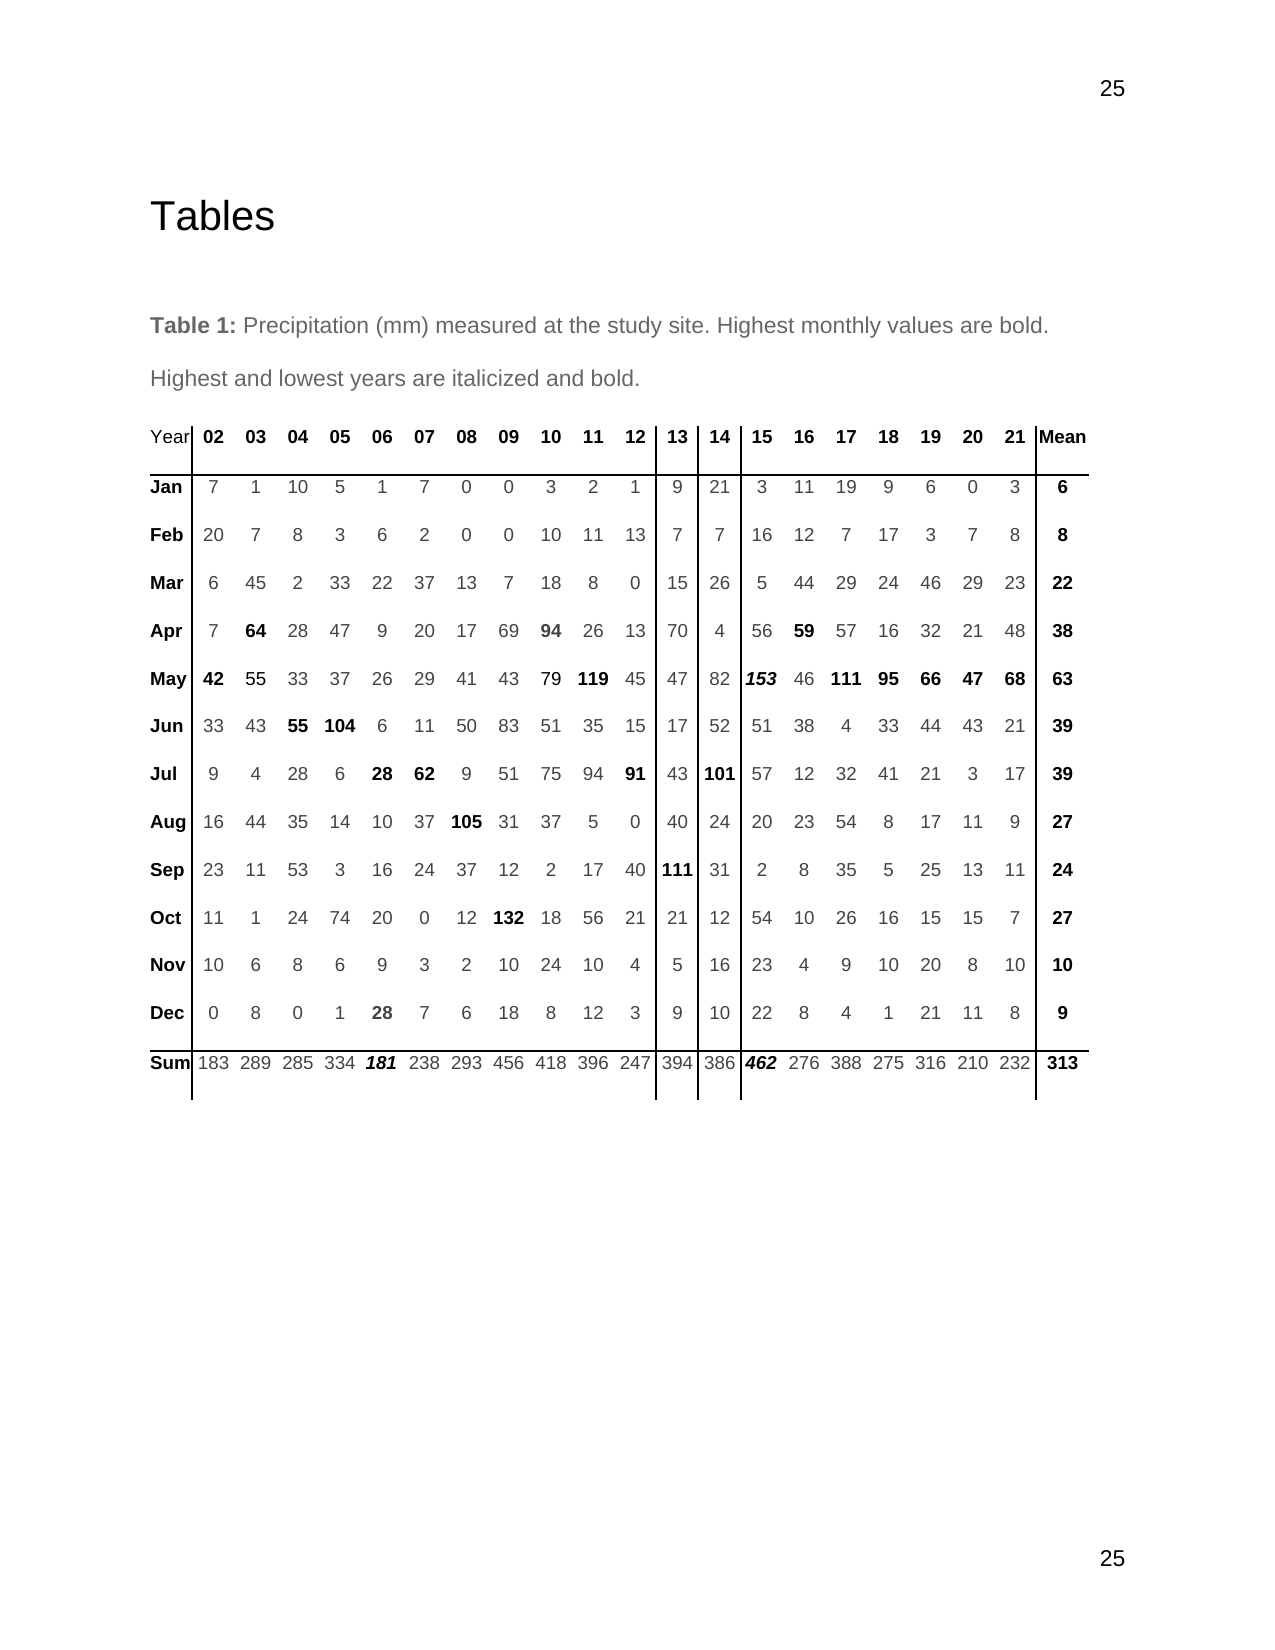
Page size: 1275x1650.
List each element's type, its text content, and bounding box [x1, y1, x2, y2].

subtitle Tables [150, 192, 1125, 239]
table_cell 388 [825, 1052, 867, 1100]
table_cell 6 [1037, 476, 1089, 524]
table_cell 32 [825, 763, 867, 811]
table_header 13 [657, 426, 697, 474]
table_cell 276 [783, 1052, 825, 1100]
table_cell 82 [699, 668, 740, 715]
table_cell 0 [488, 524, 529, 572]
table_cell 111 [825, 668, 867, 715]
table_cell 13 [952, 859, 994, 906]
table_cell 9 [193, 763, 234, 811]
table_cell 27 [1037, 811, 1089, 859]
table_cell 50 [445, 715, 487, 763]
table_header 08 [445, 426, 487, 474]
subtitle Table 1: Precipitation (mm) measured at the study site. Highest monthly values are bold. Highest and lowest years are italicized and bold. [150, 312, 1125, 392]
table_cell 39 [1037, 763, 1089, 811]
table_cell 37 [530, 811, 572, 859]
table_cell 54 [742, 906, 783, 954]
table_cell 10 [1037, 954, 1089, 1002]
table_cell 10 [994, 954, 1035, 1002]
table_cell Aug [150, 811, 191, 859]
table_cell 94 [530, 620, 572, 667]
table_cell 51 [488, 763, 529, 811]
table_cell 33 [867, 715, 909, 763]
table_cell 16 [193, 811, 234, 859]
table_cell 26 [361, 668, 403, 715]
table_cell Feb [150, 524, 191, 572]
table_cell 23 [193, 859, 234, 906]
table_cell 40 [657, 811, 697, 859]
table_cell 63 [1037, 668, 1089, 715]
table_header 14 [699, 426, 740, 474]
table_cell 6 [319, 954, 361, 1002]
table_cell 7 [825, 524, 867, 572]
table_cell 4 [825, 715, 867, 763]
table_cell 293 [445, 1052, 487, 1100]
table_cell 285 [277, 1052, 319, 1100]
table_cell 51 [530, 715, 572, 763]
table_cell 21 [994, 715, 1035, 763]
table_cell 14 [319, 811, 361, 859]
table_cell 3 [742, 476, 783, 524]
table_cell 101 [699, 763, 740, 811]
table_cell 8 [530, 1002, 572, 1050]
table_cell 10 [277, 476, 319, 524]
table_header 19 [909, 426, 952, 474]
table_header Mean [1037, 426, 1089, 474]
table_cell 55 [277, 715, 319, 763]
table_cell Dec [150, 1002, 191, 1050]
table_cell 12 [783, 524, 825, 572]
table_cell 21 [909, 763, 952, 811]
table_cell 12 [488, 859, 529, 906]
table_cell 31 [699, 859, 740, 906]
table_cell 79 [530, 668, 572, 715]
table_cell 462 [742, 1052, 783, 1100]
table_cell 1 [867, 1002, 909, 1050]
table_cell 16 [742, 524, 783, 572]
table_cell 9 [361, 620, 403, 667]
table_cell 111 [657, 859, 697, 906]
table_cell Nov [150, 954, 191, 1002]
table_cell 7 [657, 524, 697, 572]
table_header 10 [530, 426, 572, 474]
table_cell 35 [277, 811, 319, 859]
table_cell 8 [783, 1002, 825, 1050]
table_cell 15 [952, 906, 994, 954]
table_cell 12 [445, 906, 487, 954]
table_cell 8 [952, 954, 994, 1002]
table_cell 43 [952, 715, 994, 763]
table_cell 11 [193, 906, 234, 954]
table_cell 42 [193, 668, 234, 715]
table_header 11 [572, 426, 614, 474]
table_cell 334 [319, 1052, 361, 1100]
table_cell 21 [657, 906, 697, 954]
table_cell 38 [783, 715, 825, 763]
table_cell 13 [614, 524, 655, 572]
table_cell 20 [193, 524, 234, 572]
table_cell 418 [530, 1052, 572, 1100]
table_header Year [150, 426, 191, 474]
table_header 12 [614, 426, 655, 474]
table_cell 24 [867, 572, 909, 619]
table_cell Apr [150, 620, 191, 667]
table_cell 29 [825, 572, 867, 619]
table_cell 2 [403, 524, 445, 572]
table_cell 1 [234, 476, 277, 524]
table_cell 24 [277, 906, 319, 954]
table_cell 2 [445, 954, 487, 1002]
table_cell 21 [614, 906, 655, 954]
table_cell 16 [867, 620, 909, 667]
table_cell 17 [909, 811, 952, 859]
table_cell 9 [825, 954, 867, 1002]
table_cell 0 [488, 476, 529, 524]
table_cell 47 [657, 668, 697, 715]
table_cell 3 [530, 476, 572, 524]
table_cell 9 [361, 954, 403, 1002]
table_cell 70 [657, 620, 697, 667]
table_cell 11 [783, 476, 825, 524]
table_cell 8 [994, 524, 1035, 572]
table_cell 20 [742, 811, 783, 859]
table_cell 22 [361, 572, 403, 619]
table_header 17 [825, 426, 867, 474]
table_cell 41 [445, 668, 487, 715]
table_cell 47 [319, 620, 361, 667]
table_cell 40 [614, 859, 655, 906]
table_cell 64 [234, 620, 277, 667]
table_cell 28 [277, 763, 319, 811]
table_cell 56 [572, 906, 614, 954]
table_cell 1 [319, 1002, 361, 1050]
table_cell 22 [742, 1002, 783, 1050]
table_cell May [150, 668, 191, 715]
table_header 07 [403, 426, 445, 474]
table_cell 17 [572, 859, 614, 906]
table_cell 0 [445, 524, 487, 572]
table_cell 313 [1037, 1052, 1089, 1100]
table_cell 7 [994, 906, 1035, 954]
table_cell 3 [994, 476, 1035, 524]
table_cell 9 [657, 476, 697, 524]
table_cell 6 [361, 524, 403, 572]
table_cell 396 [572, 1052, 614, 1100]
table_cell 19 [825, 476, 867, 524]
table_cell 32 [909, 620, 952, 667]
table_cell 4 [614, 954, 655, 1002]
table_cell 7 [488, 572, 529, 619]
table_cell 9 [867, 476, 909, 524]
table_cell 43 [488, 668, 529, 715]
table_cell 6 [193, 572, 234, 619]
table_cell 12 [699, 906, 740, 954]
table_cell 8 [783, 859, 825, 906]
table_cell 0 [614, 811, 655, 859]
table_cell 7 [193, 620, 234, 667]
table_cell 16 [361, 859, 403, 906]
table_cell 119 [572, 668, 614, 715]
table_cell 0 [952, 476, 994, 524]
table_cell 232 [994, 1052, 1035, 1100]
table_cell 2 [277, 572, 319, 619]
table_cell 57 [742, 763, 783, 811]
table_cell 8 [277, 524, 319, 572]
table_cell 5 [572, 811, 614, 859]
table_cell 83 [488, 715, 529, 763]
table_cell 1 [361, 476, 403, 524]
table_cell 153 [742, 668, 783, 715]
table_header 04 [277, 426, 319, 474]
table_cell 5 [867, 859, 909, 906]
table_cell 28 [277, 620, 319, 667]
table_cell 183 [193, 1052, 234, 1100]
table_cell 69 [488, 620, 529, 667]
table_cell 20 [361, 906, 403, 954]
table_cell 9 [994, 811, 1035, 859]
table_cell 23 [994, 572, 1035, 619]
table_cell 8 [994, 1002, 1035, 1050]
table_cell 48 [994, 620, 1035, 667]
table_cell 27 [1037, 906, 1089, 954]
table_cell 181 [361, 1052, 403, 1100]
table_header 03 [234, 426, 277, 474]
table_cell 11 [994, 859, 1035, 906]
table_cell 3 [952, 763, 994, 811]
table_cell 1 [234, 906, 277, 954]
table_cell 20 [909, 954, 952, 1002]
table_cell 0 [277, 1002, 319, 1050]
table_cell 37 [319, 668, 361, 715]
table_cell 24 [1037, 859, 1089, 906]
table_cell 7 [952, 524, 994, 572]
table_cell 45 [614, 668, 655, 715]
table_cell 10 [193, 954, 234, 1002]
table_cell 20 [403, 620, 445, 667]
table_cell 24 [699, 811, 740, 859]
table_cell 10 [867, 954, 909, 1002]
table_cell 8 [1037, 524, 1089, 572]
table_cell 0 [445, 476, 487, 524]
table_cell 15 [657, 572, 697, 619]
table_cell 11 [572, 524, 614, 572]
table_cell 17 [657, 715, 697, 763]
table_cell 23 [742, 954, 783, 1002]
table_cell 59 [783, 620, 825, 667]
table_cell 24 [403, 859, 445, 906]
table_cell Jun [150, 715, 191, 763]
table_cell 74 [319, 906, 361, 954]
table_cell 17 [445, 620, 487, 667]
table_cell 26 [825, 906, 867, 954]
table_cell 5 [657, 954, 697, 1002]
table_header 06 [361, 426, 403, 474]
table_cell 6 [319, 763, 361, 811]
table_cell 45 [234, 572, 277, 619]
table_cell 37 [445, 859, 487, 906]
table_cell 33 [277, 668, 319, 715]
table_cell 44 [909, 715, 952, 763]
table_cell 26 [572, 620, 614, 667]
table_header 09 [488, 426, 529, 474]
table_cell 3 [319, 859, 361, 906]
table_header 21 [994, 426, 1035, 474]
table_cell 238 [403, 1052, 445, 1100]
table_cell 12 [572, 1002, 614, 1050]
table_cell 6 [234, 954, 277, 1002]
table_cell 15 [909, 906, 952, 954]
table_cell 247 [614, 1052, 655, 1100]
table_cell 68 [994, 668, 1035, 715]
table_cell 11 [403, 715, 445, 763]
table_cell 22 [1037, 572, 1089, 619]
table_cell 33 [193, 715, 234, 763]
table_cell 23 [783, 811, 825, 859]
table_cell 29 [952, 572, 994, 619]
table_cell Sep [150, 859, 191, 906]
table_cell 10 [530, 524, 572, 572]
table_cell 17 [867, 524, 909, 572]
table_cell 10 [783, 906, 825, 954]
table_cell 17 [994, 763, 1035, 811]
table_cell 7 [699, 524, 740, 572]
table_cell 0 [614, 572, 655, 619]
table_cell 11 [952, 811, 994, 859]
table_cell 51 [742, 715, 783, 763]
table_cell 21 [952, 620, 994, 667]
table_cell 9 [1037, 1002, 1089, 1050]
table_cell 3 [614, 1002, 655, 1050]
table_cell 132 [488, 906, 529, 954]
table_cell 104 [319, 715, 361, 763]
table_cell 28 [361, 1002, 403, 1050]
table_cell 43 [234, 715, 277, 763]
table_cell 3 [909, 524, 952, 572]
table_header 05 [319, 426, 361, 474]
table_cell 18 [530, 906, 572, 954]
table_cell 6 [445, 1002, 487, 1050]
table_cell 3 [403, 954, 445, 1002]
table_cell 4 [783, 954, 825, 1002]
table_cell 54 [825, 811, 867, 859]
table_cell 29 [403, 668, 445, 715]
table_cell 47 [952, 668, 994, 715]
table_cell 75 [530, 763, 572, 811]
table_cell 2 [742, 859, 783, 906]
table_cell 53 [277, 859, 319, 906]
table_cell 9 [445, 763, 487, 811]
table_cell 0 [403, 906, 445, 954]
table_cell 4 [234, 763, 277, 811]
table_cell 3 [319, 524, 361, 572]
table_cell 18 [530, 572, 572, 619]
table_cell 12 [783, 763, 825, 811]
table_cell 10 [361, 811, 403, 859]
table_cell 105 [445, 811, 487, 859]
table_header 18 [867, 426, 909, 474]
table_cell 15 [614, 715, 655, 763]
table_cell 8 [572, 572, 614, 619]
table_cell 1 [614, 476, 655, 524]
table_cell 16 [699, 954, 740, 1002]
table_cell 44 [234, 811, 277, 859]
table_cell 55 [234, 668, 277, 715]
table_cell Oct [150, 906, 191, 954]
table_cell 10 [488, 954, 529, 1002]
table_cell Sum [150, 1052, 191, 1100]
table_cell 13 [445, 572, 487, 619]
table_cell 21 [909, 1002, 952, 1050]
table_cell Mar [150, 572, 191, 619]
table_cell 9 [657, 1002, 697, 1050]
table_header 02 [193, 426, 234, 474]
table_cell 2 [530, 859, 572, 906]
table_cell 39 [1037, 715, 1089, 763]
table_cell 7 [234, 524, 277, 572]
table_cell 66 [909, 668, 952, 715]
table_cell 56 [742, 620, 783, 667]
table_cell 46 [783, 668, 825, 715]
table_cell 4 [699, 620, 740, 667]
table_cell 316 [909, 1052, 952, 1100]
table_cell 21 [699, 476, 740, 524]
table_cell 46 [909, 572, 952, 619]
table_cell 10 [572, 954, 614, 1002]
table_cell 91 [614, 763, 655, 811]
table_cell 4 [825, 1002, 867, 1050]
table_cell 28 [361, 763, 403, 811]
table_cell 11 [952, 1002, 994, 1050]
table_header 20 [952, 426, 994, 474]
table_cell 35 [825, 859, 867, 906]
table_cell 456 [488, 1052, 529, 1100]
table_cell 386 [699, 1052, 740, 1100]
table_cell 16 [867, 906, 909, 954]
table_cell 8 [277, 954, 319, 1002]
table_cell 37 [403, 572, 445, 619]
table_cell 210 [952, 1052, 994, 1100]
table_cell 24 [530, 954, 572, 1002]
table_cell 10 [699, 1002, 740, 1050]
table_cell 95 [867, 668, 909, 715]
table_cell 7 [403, 476, 445, 524]
table_cell 25 [909, 859, 952, 906]
table_cell 6 [361, 715, 403, 763]
table_cell 11 [234, 859, 277, 906]
table_cell 275 [867, 1052, 909, 1100]
table_cell 7 [403, 1002, 445, 1050]
table_cell 57 [825, 620, 867, 667]
table_cell 2 [572, 476, 614, 524]
table_cell 289 [234, 1052, 277, 1100]
table_header 15 [742, 426, 783, 474]
table_cell 5 [319, 476, 361, 524]
table_cell 52 [699, 715, 740, 763]
table_cell 44 [783, 572, 825, 619]
table_cell 6 [909, 476, 952, 524]
table_cell 35 [572, 715, 614, 763]
table_cell 33 [319, 572, 361, 619]
table_cell 43 [657, 763, 697, 811]
table_cell 31 [488, 811, 529, 859]
table_cell 7 [193, 476, 234, 524]
table_cell 37 [403, 811, 445, 859]
table_cell 8 [867, 811, 909, 859]
table_cell 94 [572, 763, 614, 811]
table_header 16 [783, 426, 825, 474]
table_cell 394 [657, 1052, 697, 1100]
table_cell Jan [150, 476, 191, 524]
table_cell 62 [403, 763, 445, 811]
table_cell 13 [614, 620, 655, 667]
table_cell 8 [234, 1002, 277, 1050]
table_cell 5 [742, 572, 783, 619]
table_cell 26 [699, 572, 740, 619]
table_cell 0 [193, 1002, 234, 1050]
table_cell 38 [1037, 620, 1089, 667]
table_cell 41 [867, 763, 909, 811]
table_cell 18 [488, 1002, 529, 1050]
table_cell Jul [150, 763, 191, 811]
